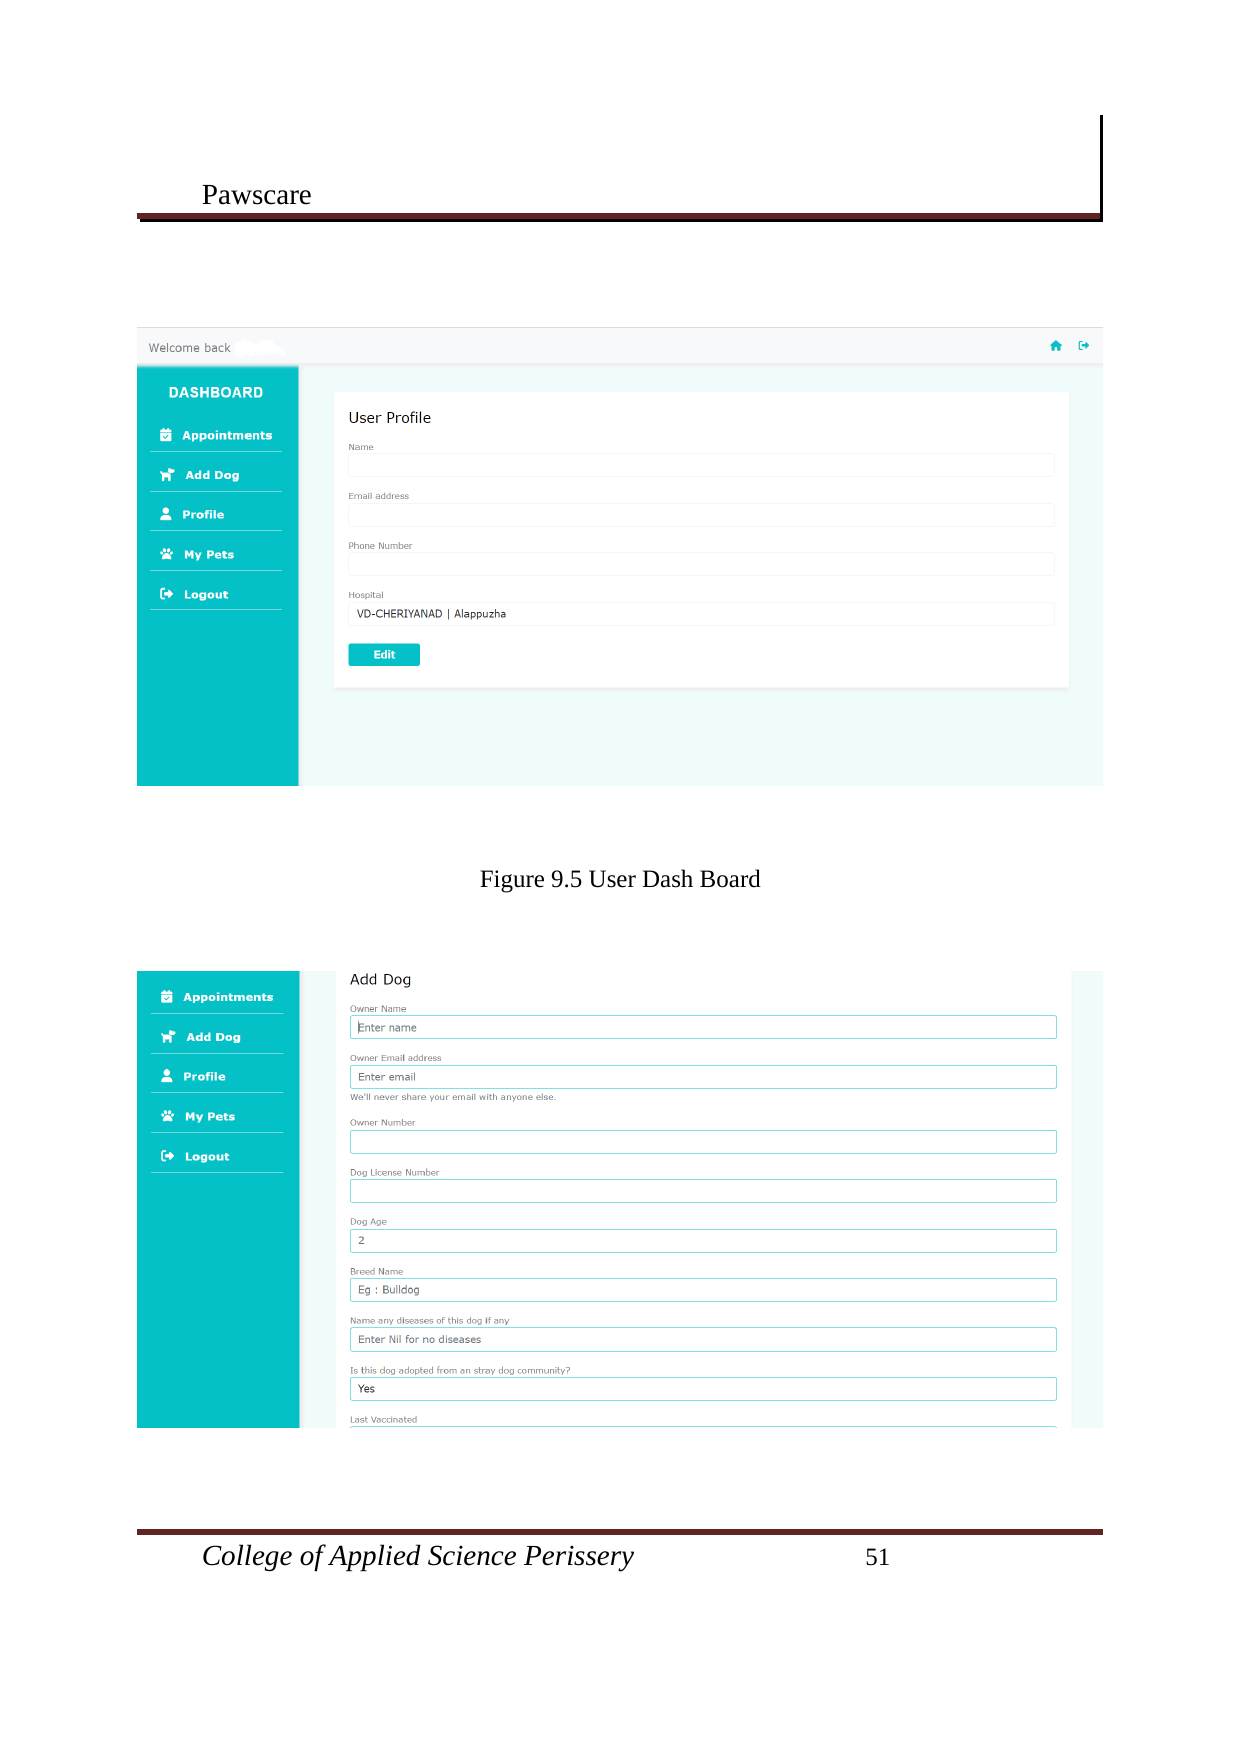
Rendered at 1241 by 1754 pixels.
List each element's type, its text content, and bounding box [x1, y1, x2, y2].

text Figure 9.5 User Dash Board [137, 864, 1103, 893]
